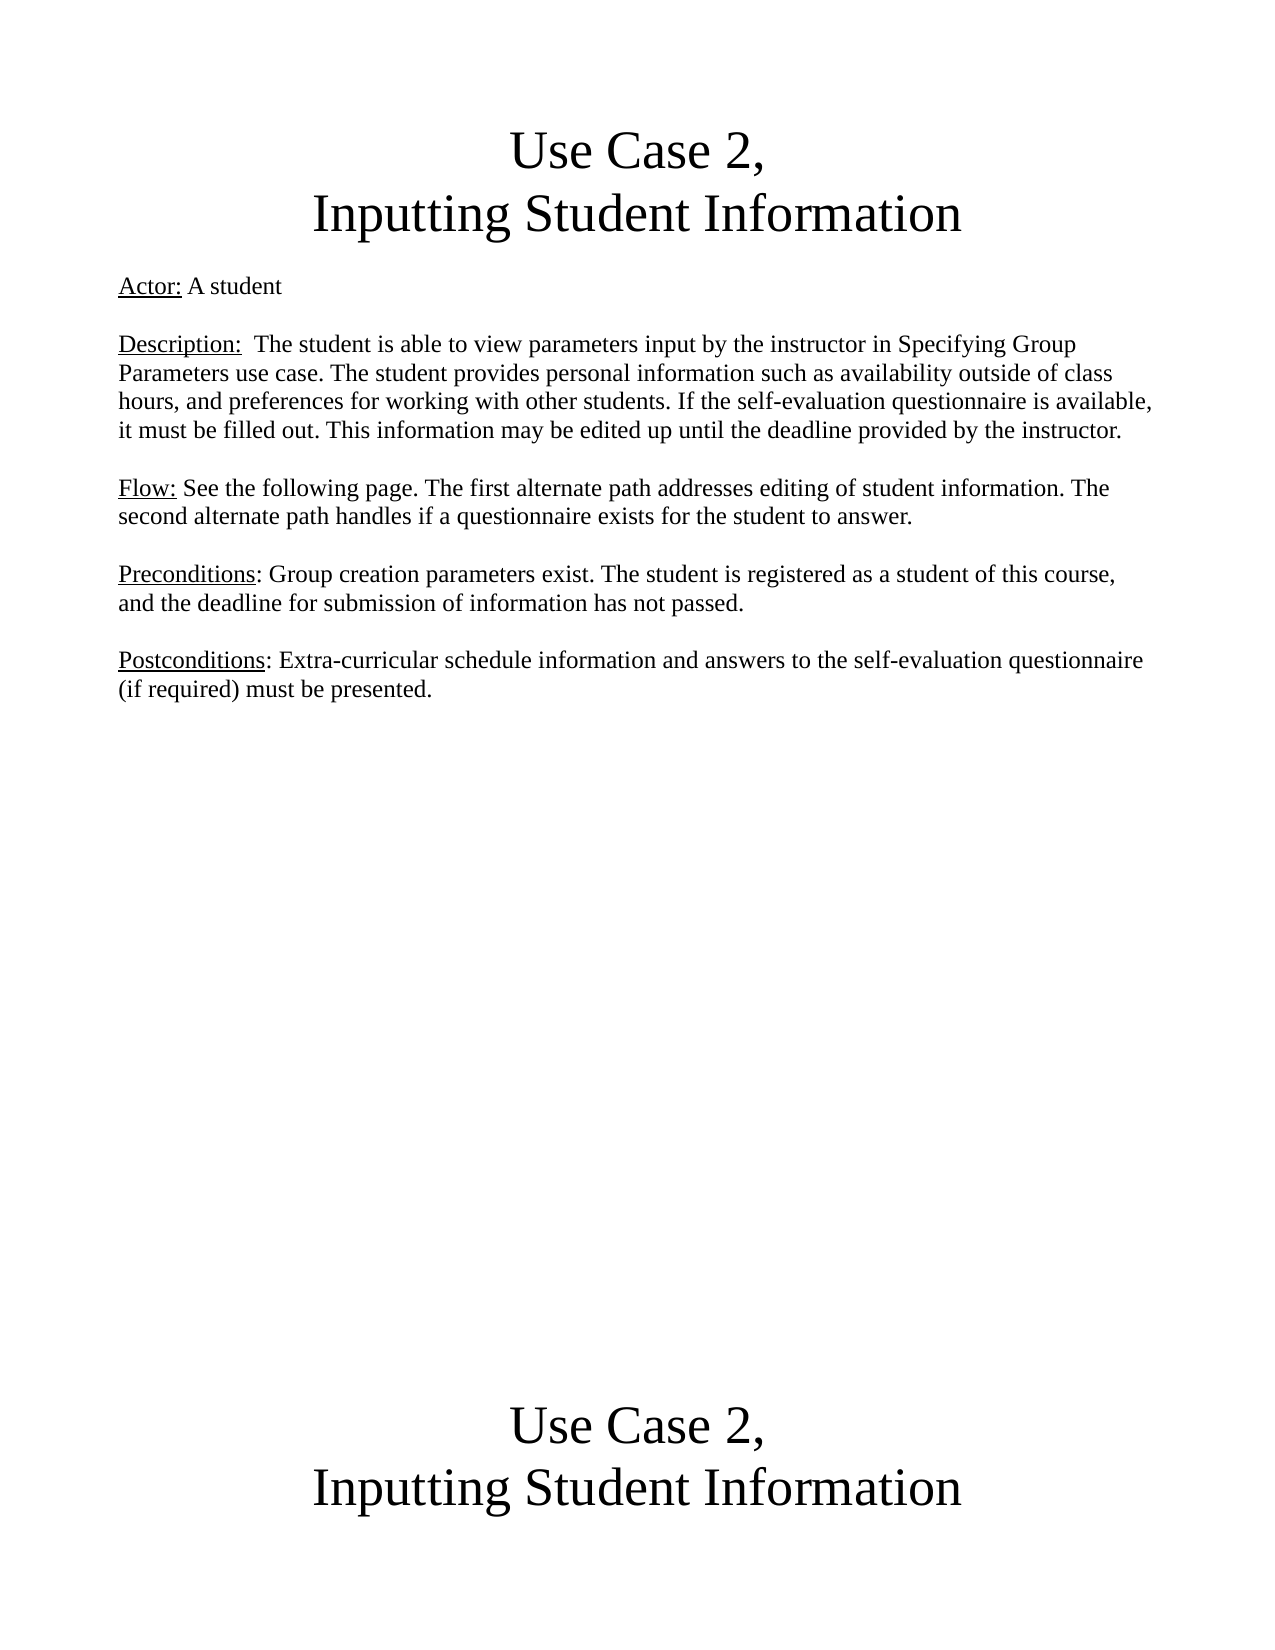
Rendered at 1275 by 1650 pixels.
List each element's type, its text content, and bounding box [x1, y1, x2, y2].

text Inputting Student Information [118, 180, 1157, 243]
text Preconditions: Group creation parameters exist. The student is registered as a student of this course, and the deadline for submission of information has not passed. [118, 559, 1157, 616]
text Actor: A student [118, 271, 1157, 300]
text Use Case 2, [118, 118, 1157, 180]
text Postconditions: Extra-curricular schedule information and answers to the self-evaluation questionnaire (if required) must be presented. [118, 645, 1157, 703]
text Flow: See the following page. The first alternate path addresses editing of student information. The second alternate path handles if a questionnaire exists for the student to answer. [118, 473, 1157, 530]
text Use Case 2, [118, 1393, 1157, 1455]
text Description: The student is able to view parameters input by the instructor in Specifying Group Parameters use case. The student provides personal information such as availability outside of class hours, and preferences for working with other students. If the self-evaluation questionnaire is available, it must be filled out. This information may be edited up until the deadline provided by the instructor. [118, 329, 1157, 444]
text Inputting Student Information [118, 1455, 1157, 1517]
